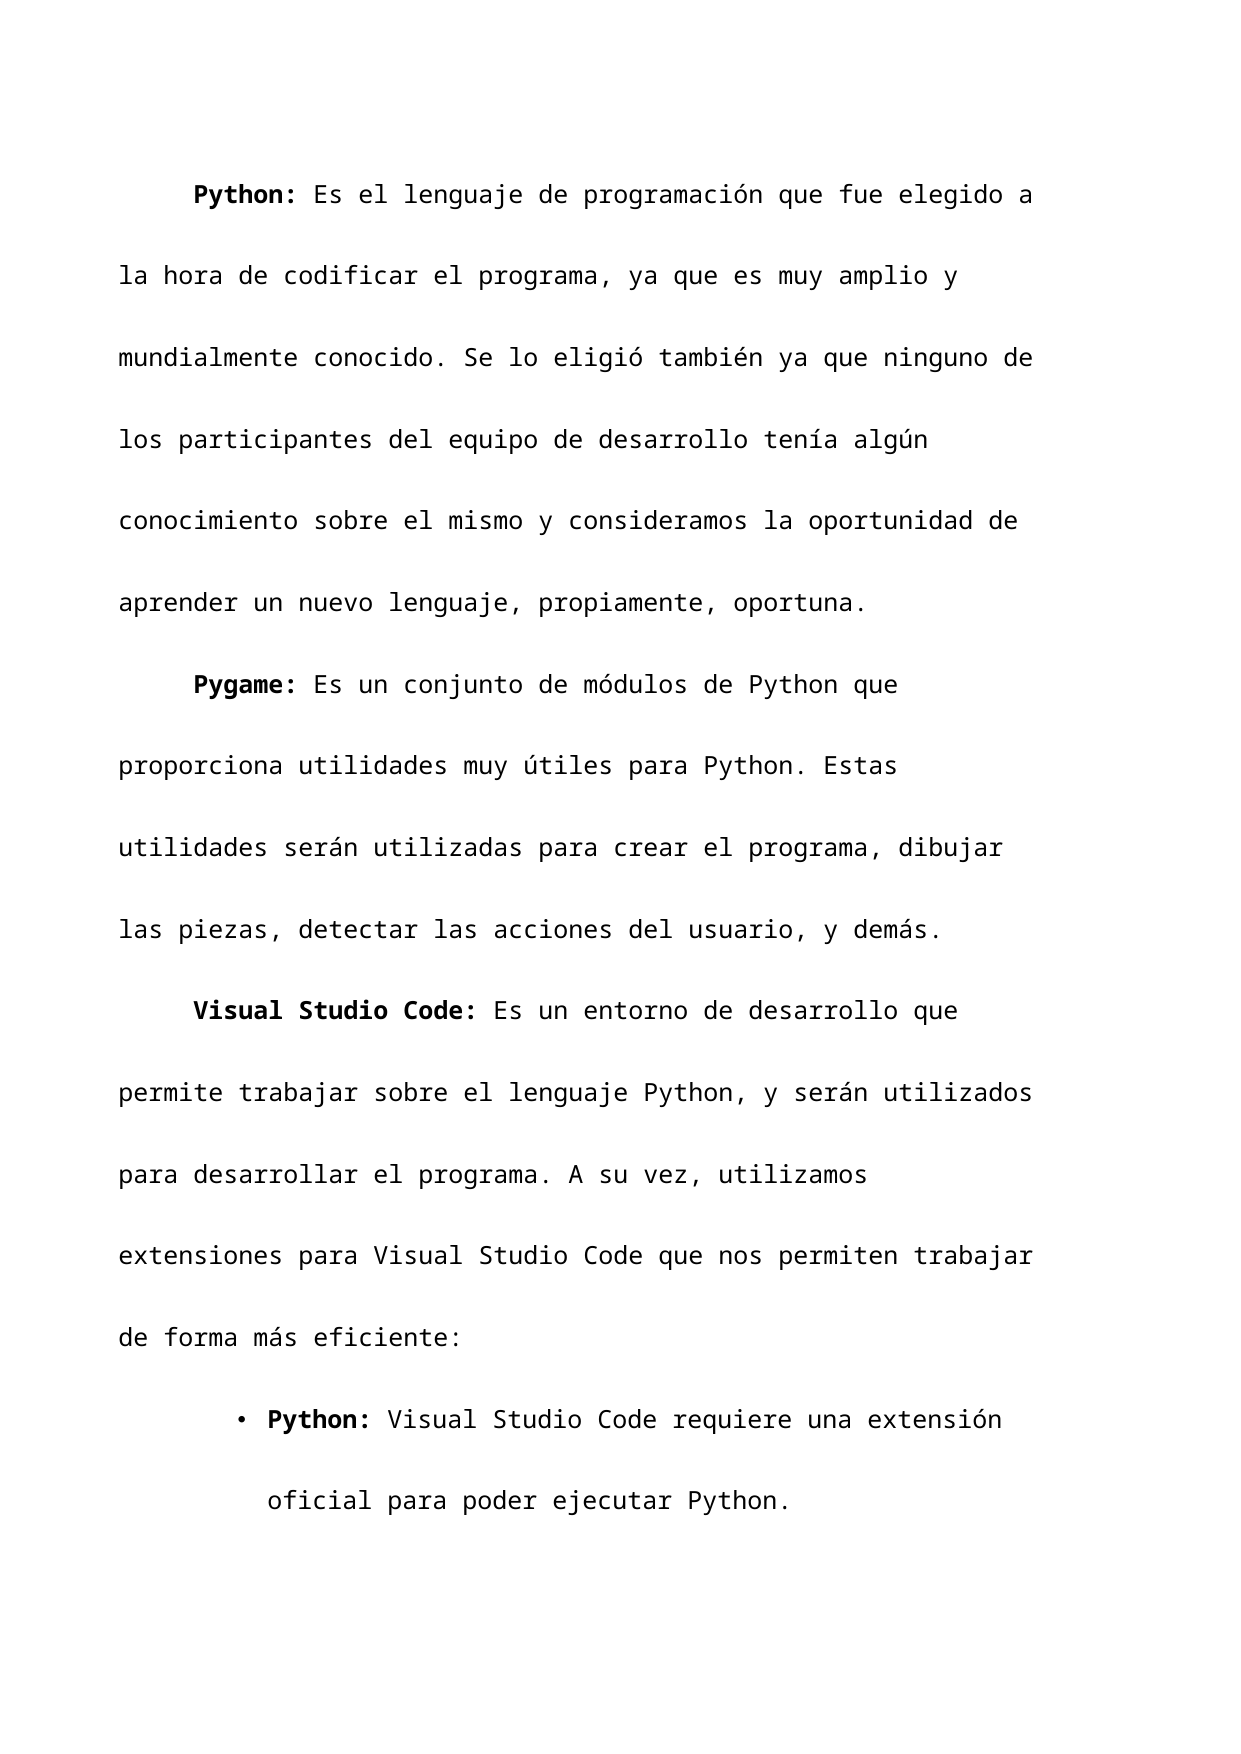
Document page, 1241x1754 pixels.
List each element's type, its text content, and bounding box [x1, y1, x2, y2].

text Visual Studio Code: Es un entorno de desarrollo que permite trabajar sobre el lenguaje Python, y serán utilizados para desarrollar el programa. A su vez, utilizamos extensiones para Visual Studio Code que nos permiten trabajar de forma más eficiente: [118, 993, 1038, 1354]
text Pygame: Es un conjunto de módulos de Python que proporciona utilidades muy útiles para Python. Estas utilidades serán utilizadas para crear el programa, dibujar las piezas, detectar las acciones del usuario, y demás. [118, 666, 1038, 945]
text Python: Es el lenguaje de programación que fue elegido a la hora de codificar el programa, ya que es muy amplio y mundialmente conocido. Se lo eligió también ya que ninguno de los participantes del equipo de desarrollo tenía algún conocimiento sobre el mismo y consideramos la oportunidad de aprender un nuevo lenguaje, propiamente, oportuna. [118, 176, 1038, 619]
list Python: Visual Studio Code requiere una extensión oficial para poder ejecutar Python. [237, 1401, 1038, 1517]
